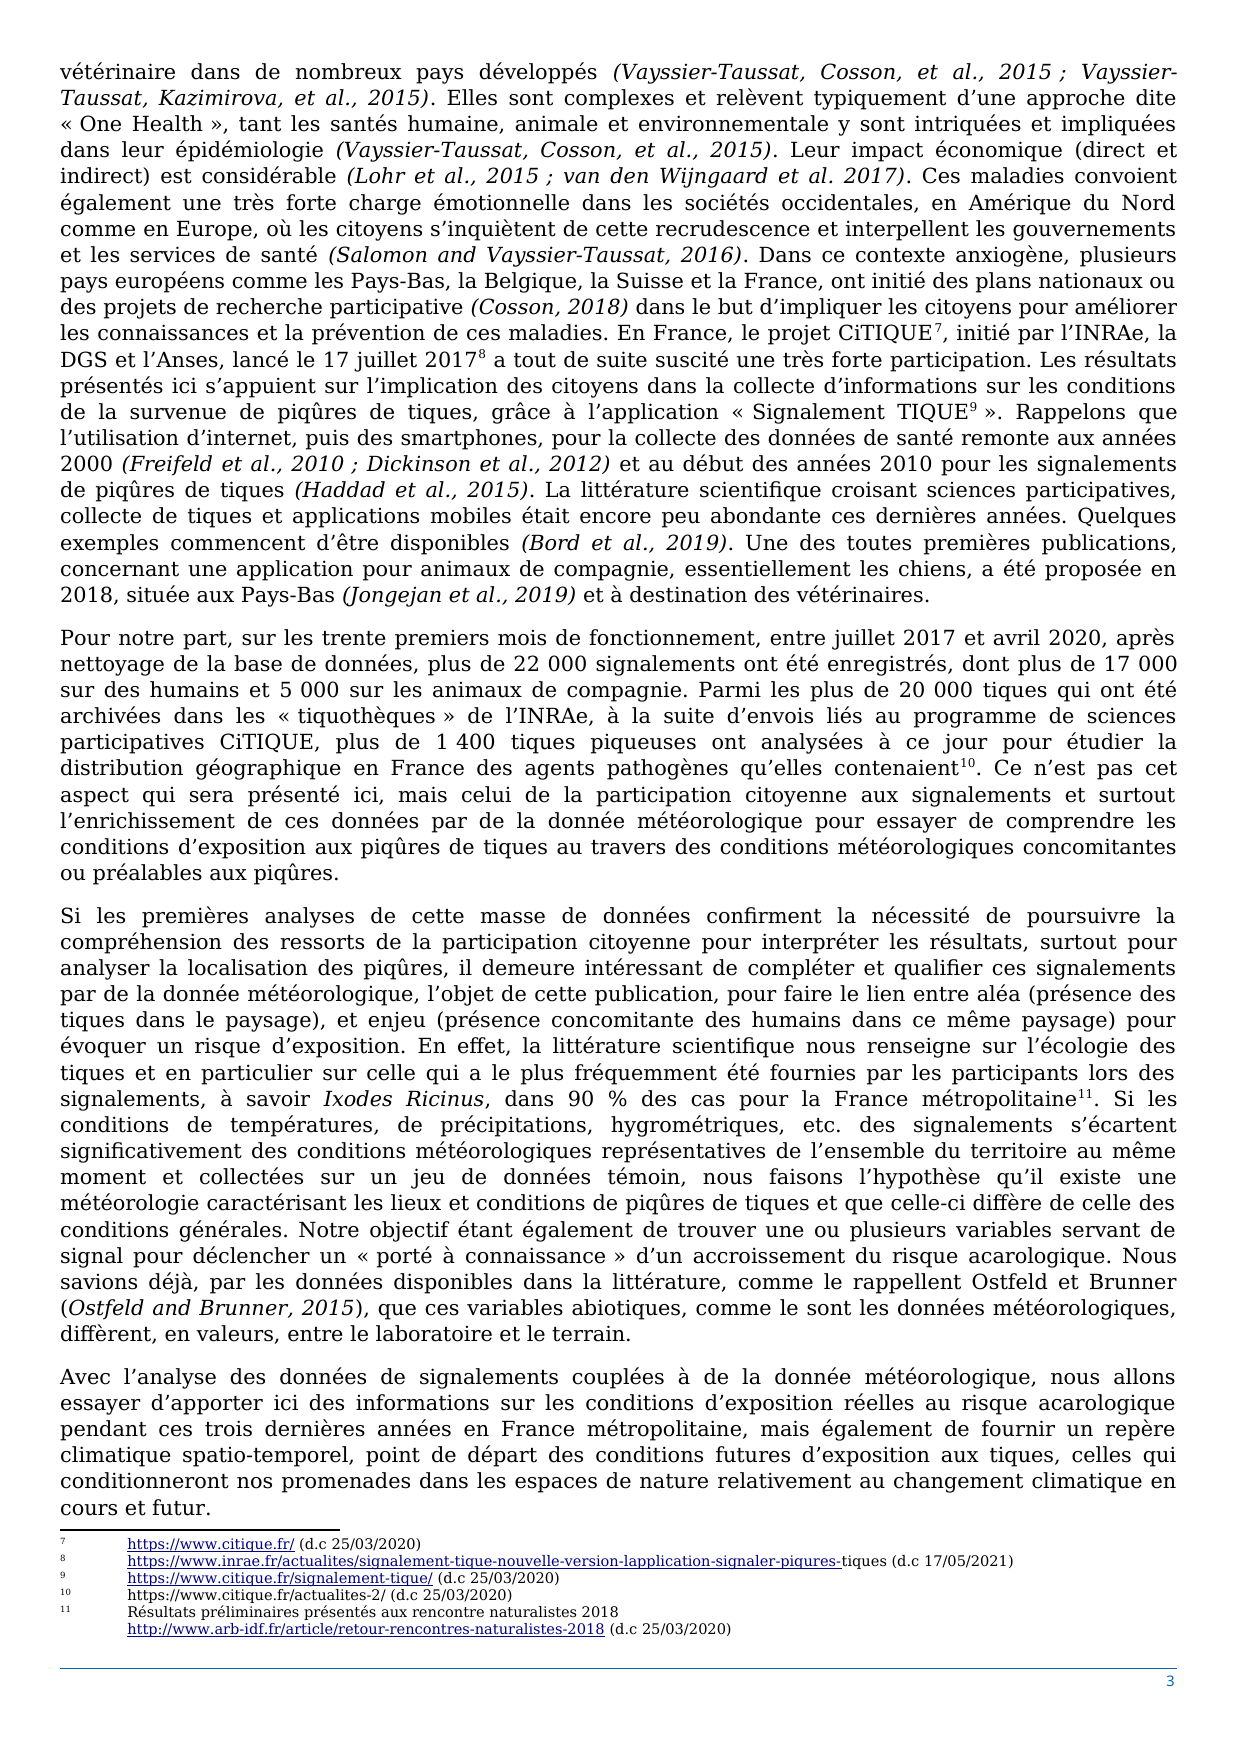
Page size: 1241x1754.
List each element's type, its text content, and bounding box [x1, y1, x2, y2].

text https://www.citique.fr/signalement-tique/ (d.c 25/03/2020) [60, 1570, 1177, 1587]
text https://www.citique.fr/actualites-2/ (d.c 25/03/2020) [60, 1587, 1177, 1604]
text Si les premières analyses de cette masse de données confirment la nécessité de poursuivre la compréhension des ressorts de la participation citoyenne pour interpréter les résultats, surtout pour analyser la localisation des piqûres, il demeure intéressant de compléter et qualifier ces signalements par de la donnée météorologique, l’objet de cette publication, pour faire le lien entre aléa (présence des tiques dans le paysage), et enjeu (présence concomitante des humains dans ce même paysage) pour évoquer un risque d’exposition. En effet, la littérature scientifique nous renseigne sur l’écologie des tiques et en particulier sur celle qui a le plus fréquemment été fournies par les participants lors des signalements, à savoir Ixodes Ricinus, dans 90 % des cas pour la France métropolitaine. Si les conditions de températures, de précipitations, hygrométriques, etc. des signalements s’écartent significativement des conditions météorologiques représentatives de l’ensemble du territoire au même moment et collectées sur un jeu de données témoin, nous faisons l’hypothèse qu’il existe une météorologie caractérisant les lieux et conditions de piqûres de tiques et que celle-ci diffère de celle des conditions générales. Notre objectif étant également de trouver une ou plusieurs variables servant de signal pour déclencher un « porté à connaissance » d’un accroissement du risque acarologique. Nous savions déjà, par les données disponibles dans la littérature, comme le rappellent Ostfeld et Brunner (Ostfeld and Brunner, 2015), que ces variables abiotiques, comme le sont les données météorologiques, diffèrent, en valeurs, entre le laboratoire et le terrain. [60, 904, 1177, 1346]
text https://www.inrae.fr/actualites/signalement-tique-nouvelle-version-lapplication-signaler-piqures-tiques (d.c 17/05/2021) [60, 1553, 1177, 1570]
text https://www.citique.fr/ (d.c 25/03/2020) [60, 1536, 1177, 1553]
text vétérinaire dans de nombreux pays développés (Vayssier-Taussat, Cosson, et al., 2015 ; Vayssier-Taussat, Kazimirova, et al., 2015). Elles sont complexes et relèvent typiquement d’une approche dite « One Health », tant les santés humaine, animale et environnementale y sont intriquées et impliquées dans leur épidémiologie (Vayssier-Taussat, Cosson, et al., 2015). Leur impact économique (direct et indirect) est considérable (Lohr et al., 2015 ; van den Wijngaard et al. 2017). Ces maladies convoient également une très forte charge émotionnelle dans les sociétés occidentales, en Amérique du Nord comme en Europe, où les citoyens s’inquiètent de cette recrudescence et interpellent les gouvernements et les services de santé (Salomon and Vayssier-Taussat, 2016). Dans ce contexte anxiogène, plusieurs pays européens comme les Pays-Bas, la Belgique, la Suisse et la France, ont initié des plans nationaux ou des projets de recherche participative (Cosson, 2018) dans le but d’impliquer les citoyens pour améliorer les connaissances et la prévention de ces maladies. En France, le projet CiTIQUE, initié par l’INRAe, la DGS et l’Anses, lancé le 17 juillet 2017 a tout de suite suscité une très forte participation. Les résultats présentés ici s’appuient sur l’implication des citoyens dans la collecte d’informations sur les conditions de la survenue de piqûres de tiques, grâce à l’application « Signalement TIQUE ». Rappelons que l’utilisation d’internet, puis des smartphones, pour la collecte des données de santé remonte aux années 2000 (Freifeld et al., 2010 ; Dickinson et al., 2012) et au début des années 2010 pour les signalements de piqûres de tiques (Haddad et al., 2015). La littérature scientifique croisant sciences participatives, collecte de tiques et applications mobiles était encore peu abondante ces dernières années. Quelques exemples commencent d’être disponibles (Bord et al., 2019). Une des toutes premières publications, concernant une application pour animaux de compagnie, essentiellement les chiens, a été proposée en 2018, située aux Pays-Bas (Jongejan et al., 2019) et à destination des vétérinaires. [60, 60, 1177, 607]
text Résultats préliminaires présentés aux rencontre naturalistes 2018 [60, 1604, 1177, 1621]
text Avec l’analyse des données de signalements couplées à de la donnée météorologique, nous allons essayer d’apporter ici des informations sur les conditions d’exposition réelles au risque acarologique pendant ces trois dernières années en France métropolitaine, mais également de fournir un repère climatique spatio-temporel, point de départ des conditions futures d’exposition aux tiques, celles qui conditionneront nos promenades dans les espaces de nature relativement au changement climatique en cours et futur. [60, 1365, 1177, 1520]
text Pour notre part, sur les trente premiers mois de fonctionnement, entre juillet 2017 et avril 2020, après nettoyage de la base de données, plus de 22 000 signalements ont été enregistrés, dont plus de 17 000 sur des humains et 5 000 sur les animaux de compagnie. Parmi les plus de 20 000 tiques qui ont été archivées dans les « tiquothèques » de l’INRAe, à la suite d’envois liés au programme de sciences participatives CiTIQUE, plus de 1 400 tiques piqueuses ont analysées à ce jour pour étudier la distribution géographique en France des agents pathogènes qu’elles contenaient. Ce n’est pas cet aspect qui sera présenté ici, mais celui de la participation citoyenne aux signalements et surtout l’enrichissement de ces données par de la donnée météorologique pour essayer de comprendre les conditions d’exposition aux piqûres de tiques au travers des conditions météorologiques concomitantes ou préalables aux piqûres. [60, 626, 1177, 885]
text http://www.arb-idf.fr/article/retour-rencontres-naturalistes-2018 (d.c 25/03/2020) [60, 1621, 1177, 1638]
